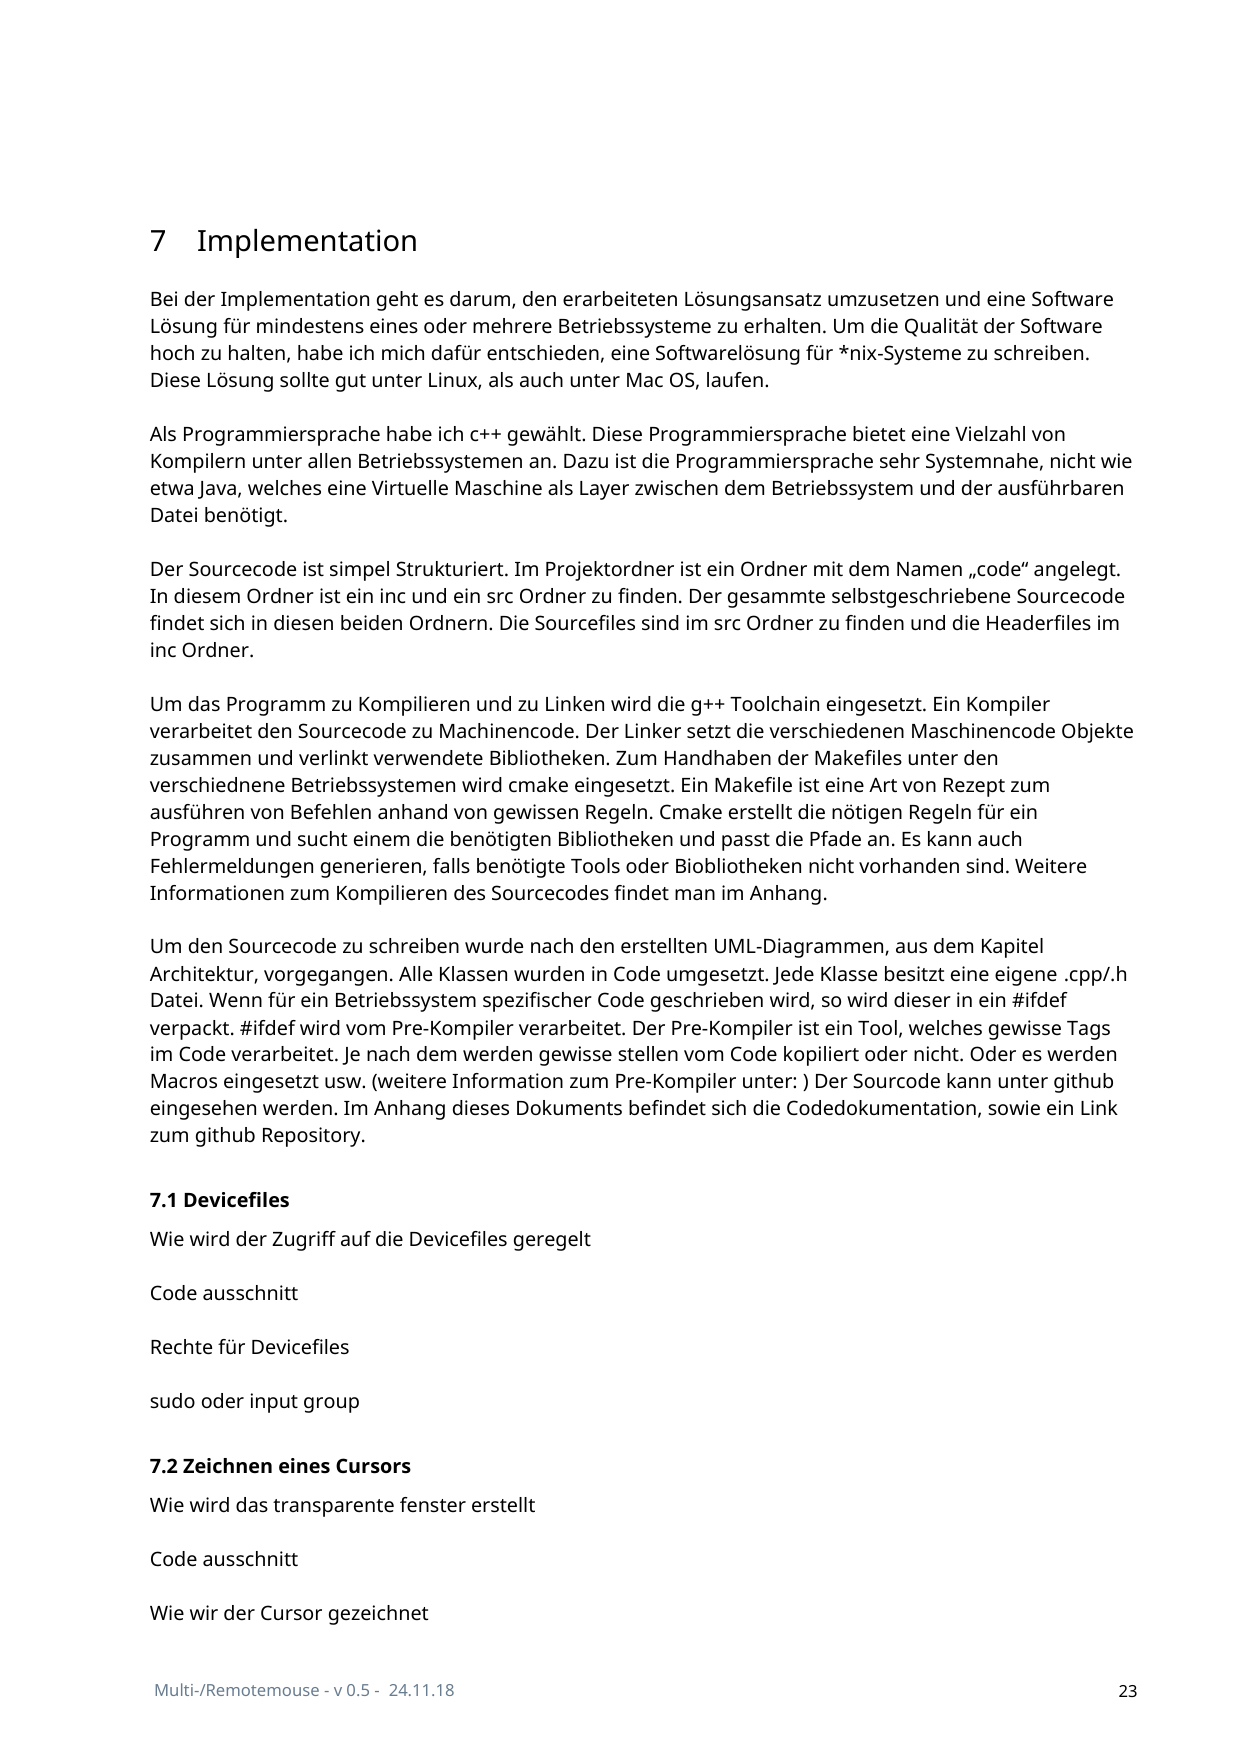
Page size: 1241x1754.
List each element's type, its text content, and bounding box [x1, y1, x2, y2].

text Code ausschnitt [149, 1279, 1136, 1307]
text Bei der Implementation geht es darum, den erarbeiteten Lösungsansatz umzusetzen und eine Software Lösung für mindestens eines oder mehrere Betriebssysteme zu erhalten. Um die Qualität der Software hoch zu halten, habe ich mich dafür entschieden, eine Softwarelösung für *nix-Systeme zu schreiben. Diese Lösung sollte gut unter Linux, als auch unter Mac OS, laufen. [149, 285, 1136, 393]
subtitle Implementation [149, 221, 1136, 260]
text Wie wir der Cursor gezeichnet [149, 1599, 1136, 1626]
text Um den Sourcecode zu schreiben wurde nach den erstellten UML-Diagrammen, aus dem Kapitel Architektur, vorgegangen. Alle Klassen wurden in Code umgesetzt. Jede Klasse besitzt eine eigene .cpp/.h Datei. Wenn für ein Betriebssystem spezifischer Code geschrieben wird, so wird dieser in ein #ifdef verpackt. #ifdef wird vom Pre-Kompiler verarbeitet. Der Pre-Kompiler ist ein Tool, welches gewisse Tags im Code verarbeitet. Je nach dem werden gewisse stellen vom Code kopiliert oder nicht. Oder es werden Macros eingesetzt usw. (weitere Information zum Pre-Kompiler unter: ) Der Sourcode kann unter github eingesehen werden. Im Anhang dieses Dokuments befindet sich die Codedokumentation, sowie ein Link zum github Repository. [149, 933, 1136, 1149]
text Als Programmiersprache habe ich c++ gewählt. Diese Programmiersprache bietet eine Vielzahl von Kompilern unter allen Betriebssystemen an. Dazu ist die Programmiersprache sehr Systemnahe, nicht wie etwa Java, welches eine Virtuelle Maschine als Layer zwischen dem Betriebssystem und der ausführbaren Datei benötigt. [149, 420, 1136, 528]
text Code ausschnitt [149, 1545, 1136, 1572]
text sudo oder input group [149, 1387, 1136, 1414]
text Wie wird der Zugriff auf die Devicefiles geregelt [149, 1226, 1136, 1253]
text Der Sourcecode ist simpel Strukturiert. Im Projektordner ist ein Ordner mit dem Namen „code“ angelegt. In diesem Ordner ist ein inc und ein src Ordner zu finden. Der gesammte selbstgeschriebene Sourcecode findet sich in diesen beiden Ordnern. Die Sourcefiles sind im src Ordner zu finden und die Headerfiles im inc Ordner. [149, 555, 1136, 663]
text Um das Programm zu Kompilieren und zu Linken wird die g++ Toolchain eingesetzt. Ein Kompiler verarbeitet den Sourcecode zu Machinencode. Der Linker setzt die verschiedenen Maschinencode Objekte zusammen und verlinkt verwendete Bibliotheken. Zum Handhaben der Makefiles unter den verschiednene Betriebssystemen wird cmake eingesetzt. Ein Makefile ist eine Art von Rezept zum ausführen von Befehlen anhand von gewissen Regeln. Cmake erstellt die nötigen Regeln für ein Programm und sucht einem die benötigten Bibliotheken und passt die Pfade an. Es kann auch Fehlermeldungen generieren, falls benötigte Tools oder Biobliotheken nicht vorhanden sind. Weitere Informationen zum Kompilieren des Sourcecodes findet man im Anhang. [149, 690, 1136, 906]
text Wie wird das transparente fenster erstellt [149, 1491, 1136, 1518]
subtitle Devicefiles [149, 1186, 1136, 1213]
subtitle Zeichnen eines Cursors [149, 1452, 1136, 1479]
text Rechte für Devicefiles [149, 1333, 1136, 1361]
